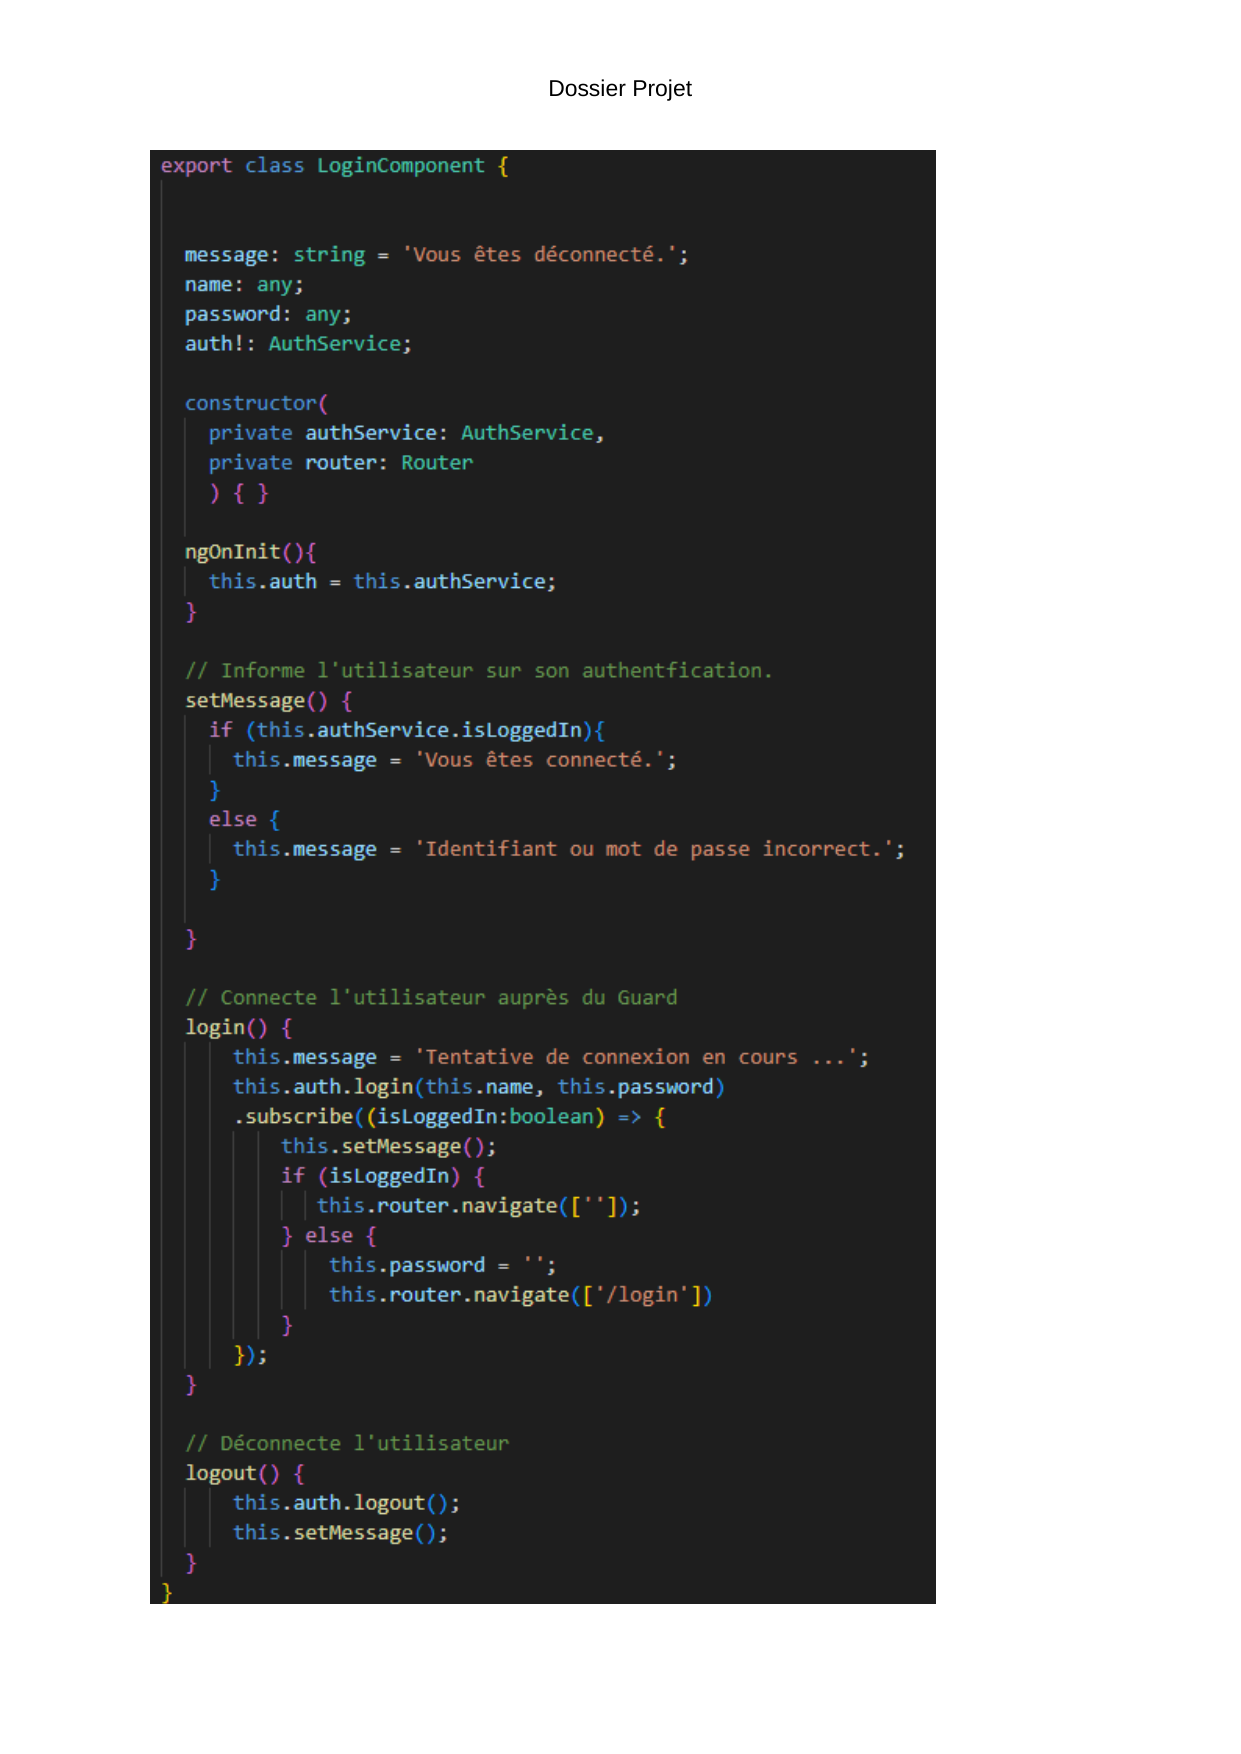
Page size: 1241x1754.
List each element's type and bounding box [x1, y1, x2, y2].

picture [150, 150, 936, 1604]
